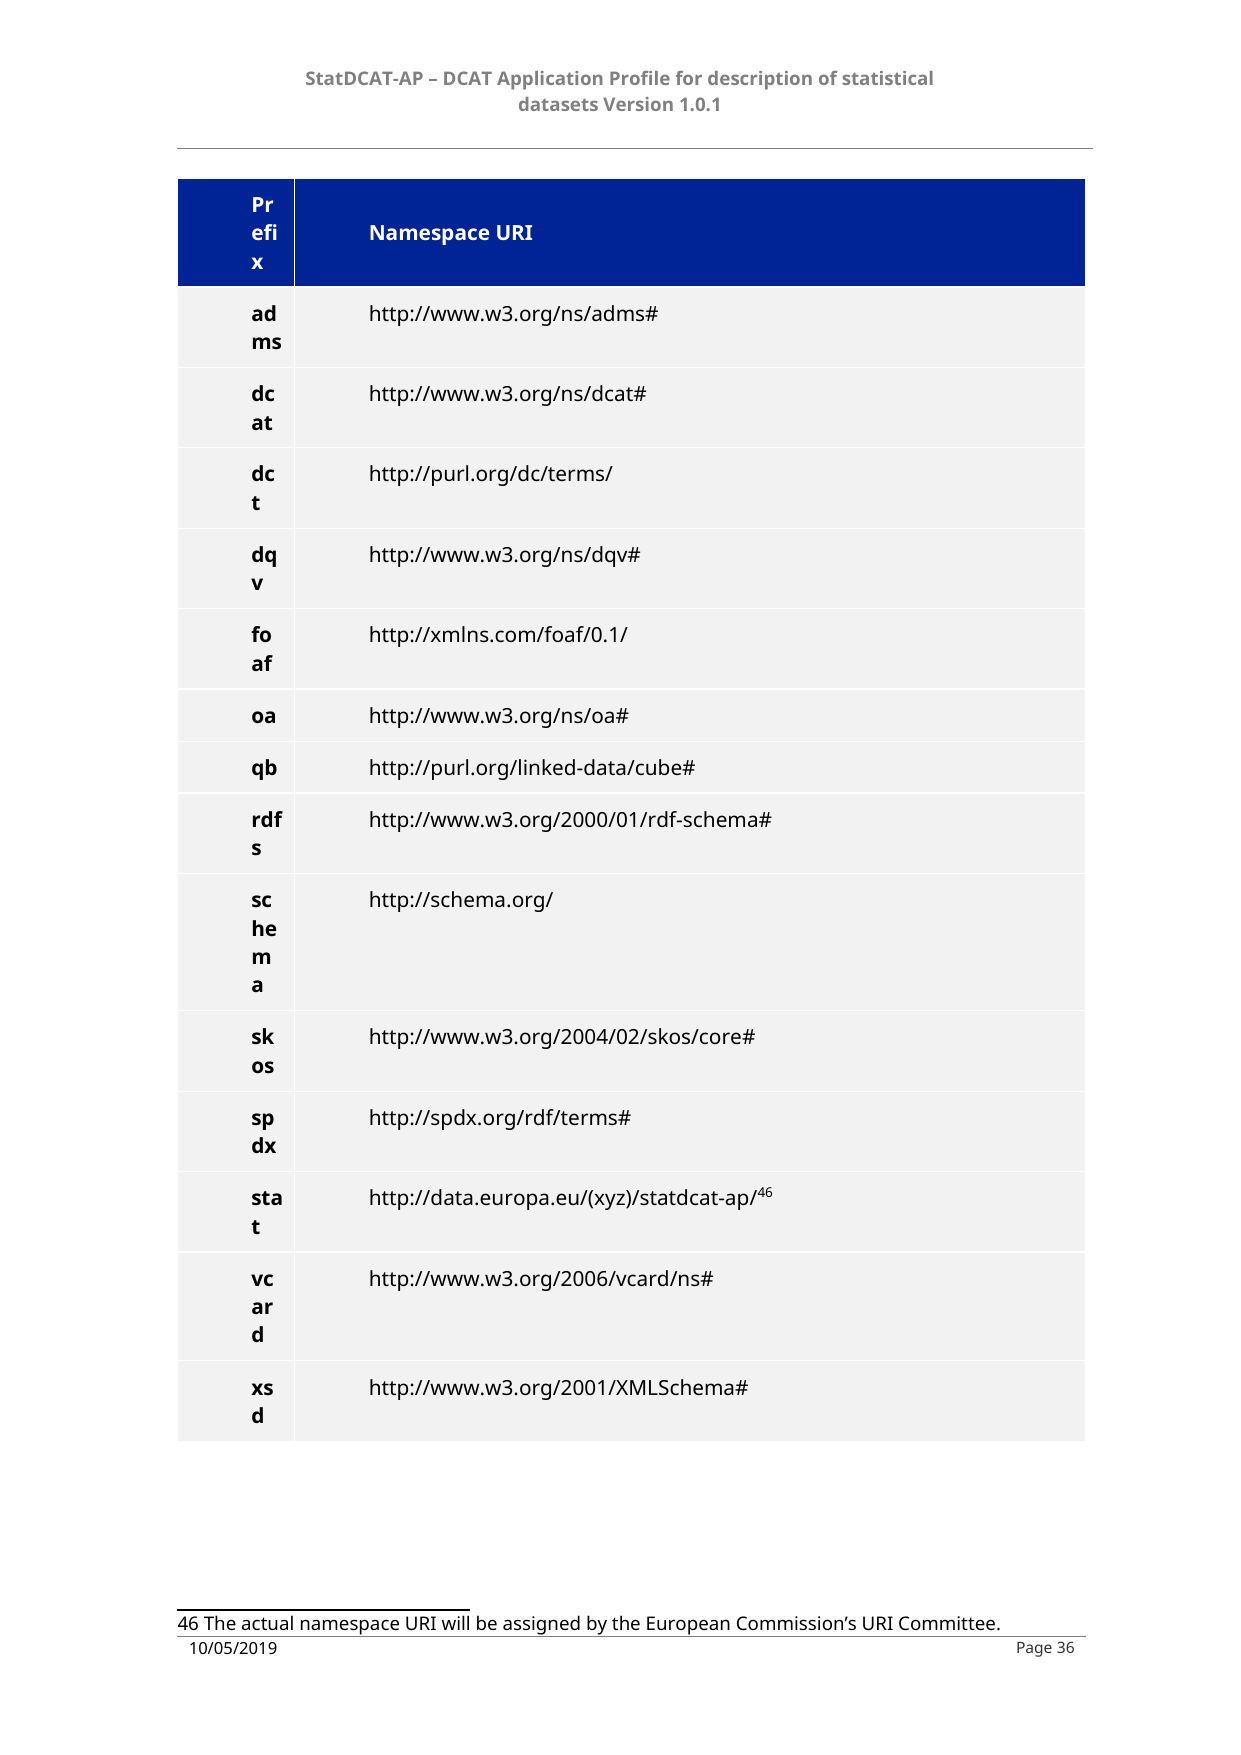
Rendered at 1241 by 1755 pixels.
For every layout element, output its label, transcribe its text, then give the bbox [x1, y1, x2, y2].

table_cell foaf [178, 609, 294, 688]
table_cell http://www.w3.org/2004/02/skos/core# [295, 1011, 1085, 1091]
table_cell http://purl.org/linked-data/cube# [295, 742, 1085, 792]
table_cell dcat [178, 368, 294, 447]
table_cell qb [178, 742, 294, 792]
table_cell schema [178, 874, 294, 1010]
table_cell http://schema.org/ [295, 874, 1085, 1010]
table_cell spdx [178, 1092, 294, 1171]
table_cell http://www.w3.org/2000/01/rdf-schema# [295, 794, 1085, 873]
table_cell http://www.w3.org/ns/dqv# [295, 529, 1085, 608]
table_cell http://www.w3.org/2001/XMLSchema# [295, 1361, 1085, 1441]
table_header Namespace URI [295, 179, 1085, 286]
table_cell http://www.w3.org/ns/oa# [295, 690, 1085, 741]
table_cell xsd [178, 1361, 294, 1441]
table_cell skos [178, 1011, 294, 1091]
table_cell dct [178, 448, 294, 528]
table_cell http://purl.org/dc/terms/ [295, 448, 1085, 528]
table_cell http://spdx.org/rdf/terms# [295, 1092, 1085, 1171]
table_cell dqv [178, 529, 294, 608]
table_cell http://www.w3.org/ns/dcat# [295, 368, 1085, 447]
table_cell vcard [178, 1253, 294, 1360]
table_cell oa [178, 690, 294, 741]
table_cell http://www.w3.org/2006/vcard/ns# [295, 1253, 1085, 1360]
table_cell rdfs [178, 794, 294, 873]
table_cell http://www.w3.org/ns/adms# [295, 288, 1085, 367]
table_cell stat [178, 1172, 294, 1251]
table_cell adms [178, 288, 294, 367]
table_cell http://data.europa.eu/(xyz)/statdcat-ap/ [295, 1172, 1085, 1251]
table_header Prefix [178, 179, 294, 286]
table_cell http://xmlns.com/foaf/0.1/ [295, 609, 1085, 688]
